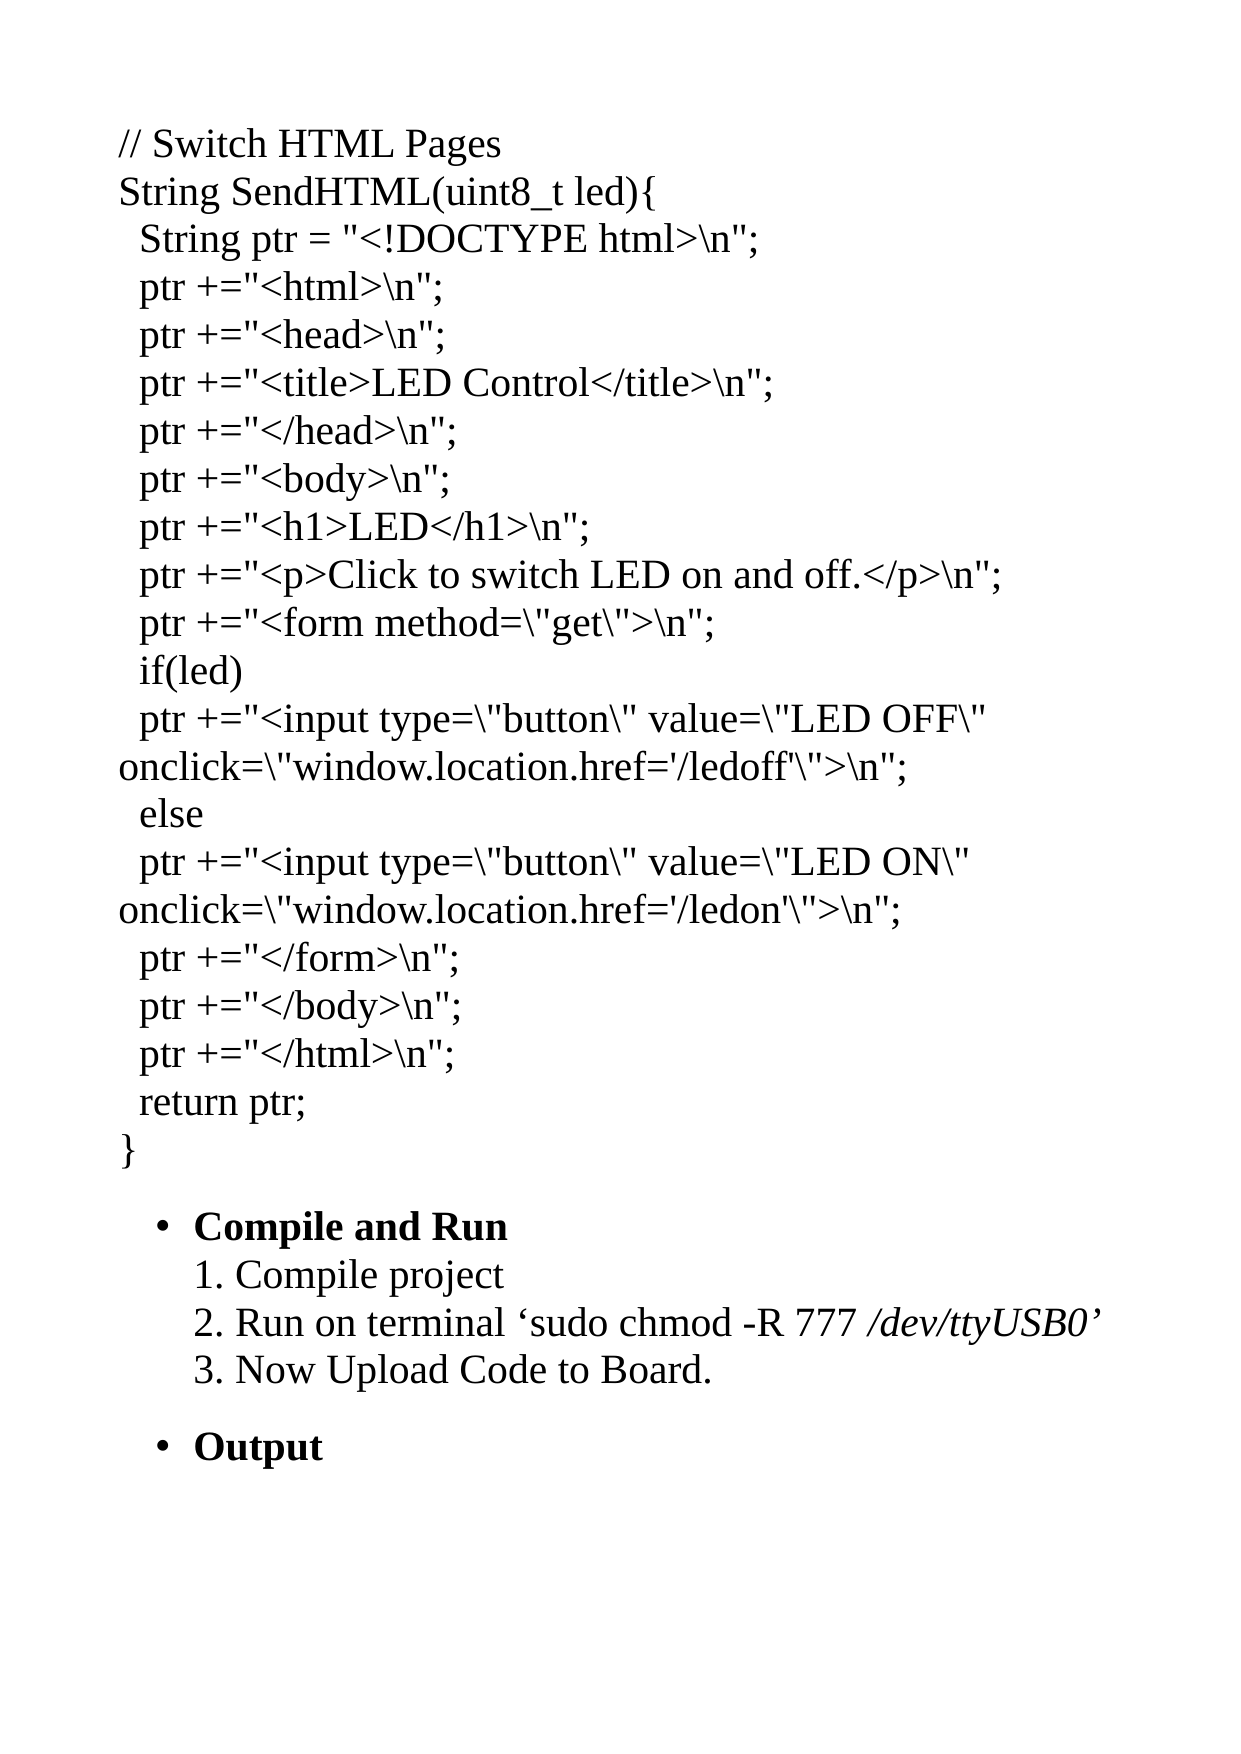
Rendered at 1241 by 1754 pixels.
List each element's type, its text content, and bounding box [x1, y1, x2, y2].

text ptr +="</html>\n"; [118, 1028, 1122, 1076]
text ptr +="<input type=\"button\" value=\"LED ON\" onclick=\"window.location.href='/ledon'\">\n"; [118, 837, 1122, 933]
text ptr +="</head>\n"; [118, 406, 1122, 453]
text return ptr; [118, 1076, 1122, 1124]
text ptr +="<body>\n"; [118, 453, 1122, 501]
text } [118, 1124, 1122, 1172]
text String SendHTML(uint8_t led){ [118, 166, 1122, 214]
text else [118, 789, 1122, 837]
text // Switch HTML Pages [118, 118, 1122, 166]
text ptr +="<h1>LED</h1>\n"; [118, 501, 1122, 549]
list 2. Run on terminal ‘sudo chmod -R 777 /dev/ttyUSB0’ [156, 1297, 1122, 1345]
text if(led) [118, 645, 1122, 693]
text ptr +="<title>LED Control</title>\n"; [118, 358, 1122, 406]
text ptr +="<p>Click to switch LED on and off.</p>\n"; [118, 549, 1122, 597]
text ptr +="<head>\n"; [118, 310, 1122, 358]
text ptr +="</body>\n"; [118, 981, 1122, 1028]
text ptr +="</form>\n"; [118, 933, 1122, 981]
list 1. Compile project [156, 1249, 1122, 1297]
text ptr +="<form method=\"get\">\n"; [118, 597, 1122, 645]
list Output [156, 1422, 1122, 1469]
text ptr +="<html>\n"; [118, 262, 1122, 310]
text ptr +="<input type=\"button\" value=\"LED OFF\" onclick=\"window.location.href='/ledoff'\">\n"; [118, 693, 1122, 789]
list 3. Now Upload Code to Board. [156, 1345, 1122, 1393]
list Compile and Run [156, 1201, 1122, 1249]
text String ptr = "<!DOCTYPE html>\n"; [118, 214, 1122, 262]
